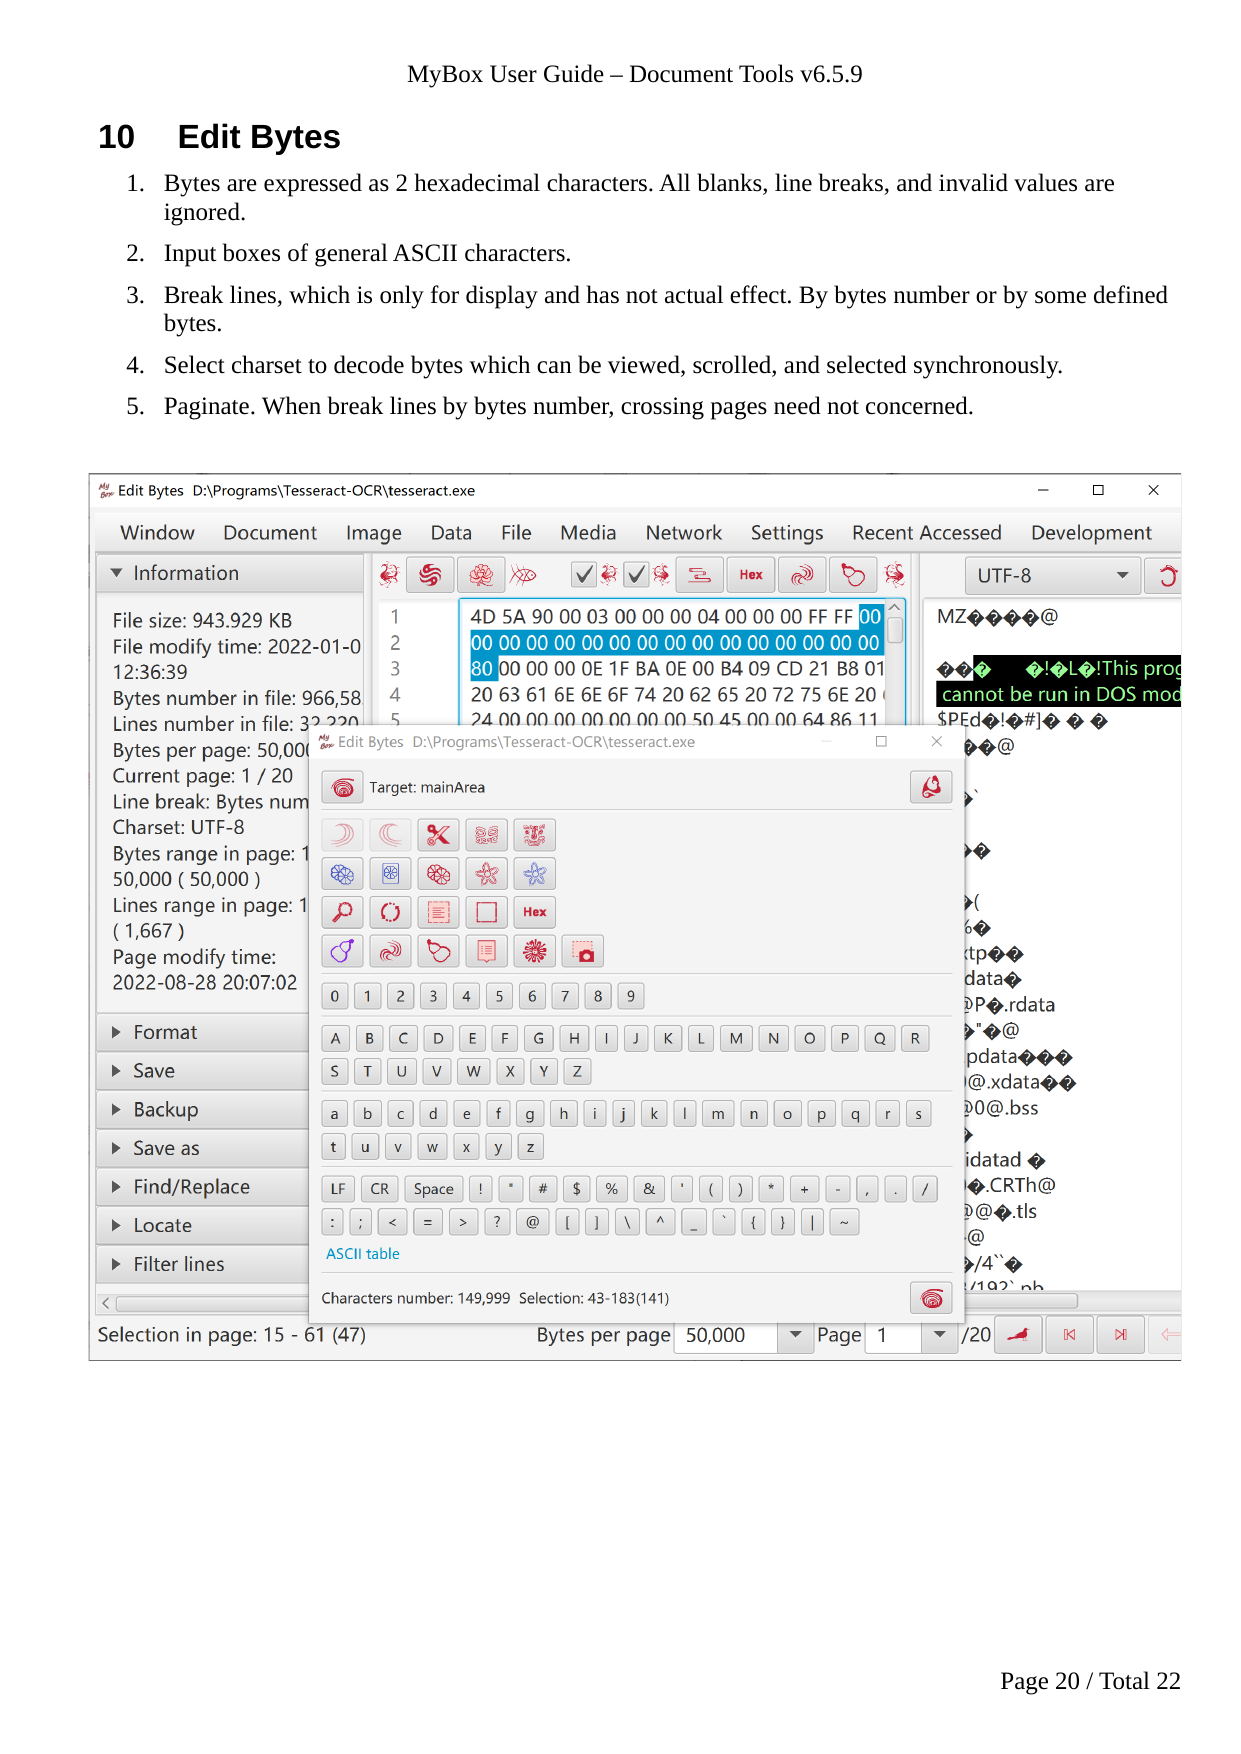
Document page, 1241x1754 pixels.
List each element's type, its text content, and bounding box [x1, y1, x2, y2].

list Input boxes of general ASCII characters. [126, 238, 1181, 267]
list Paginate. When break lines by bytes number, crossing pages need not concerned. [126, 391, 1181, 420]
list Select charset to decode bytes which can be viewed, scrolled, and selected synchronously. [126, 350, 1181, 378]
list Break lines, which is only for display and has not actual effect. By bytes number or by some defined bytes. [126, 280, 1181, 337]
list Bytes are expressed as 2 hexadecimal characters. All blanks, line breaks, and invalid values are ignored. [126, 168, 1181, 226]
picture [88, 473, 1182, 1361]
subtitle Edit Bytes [88, 117, 1181, 156]
